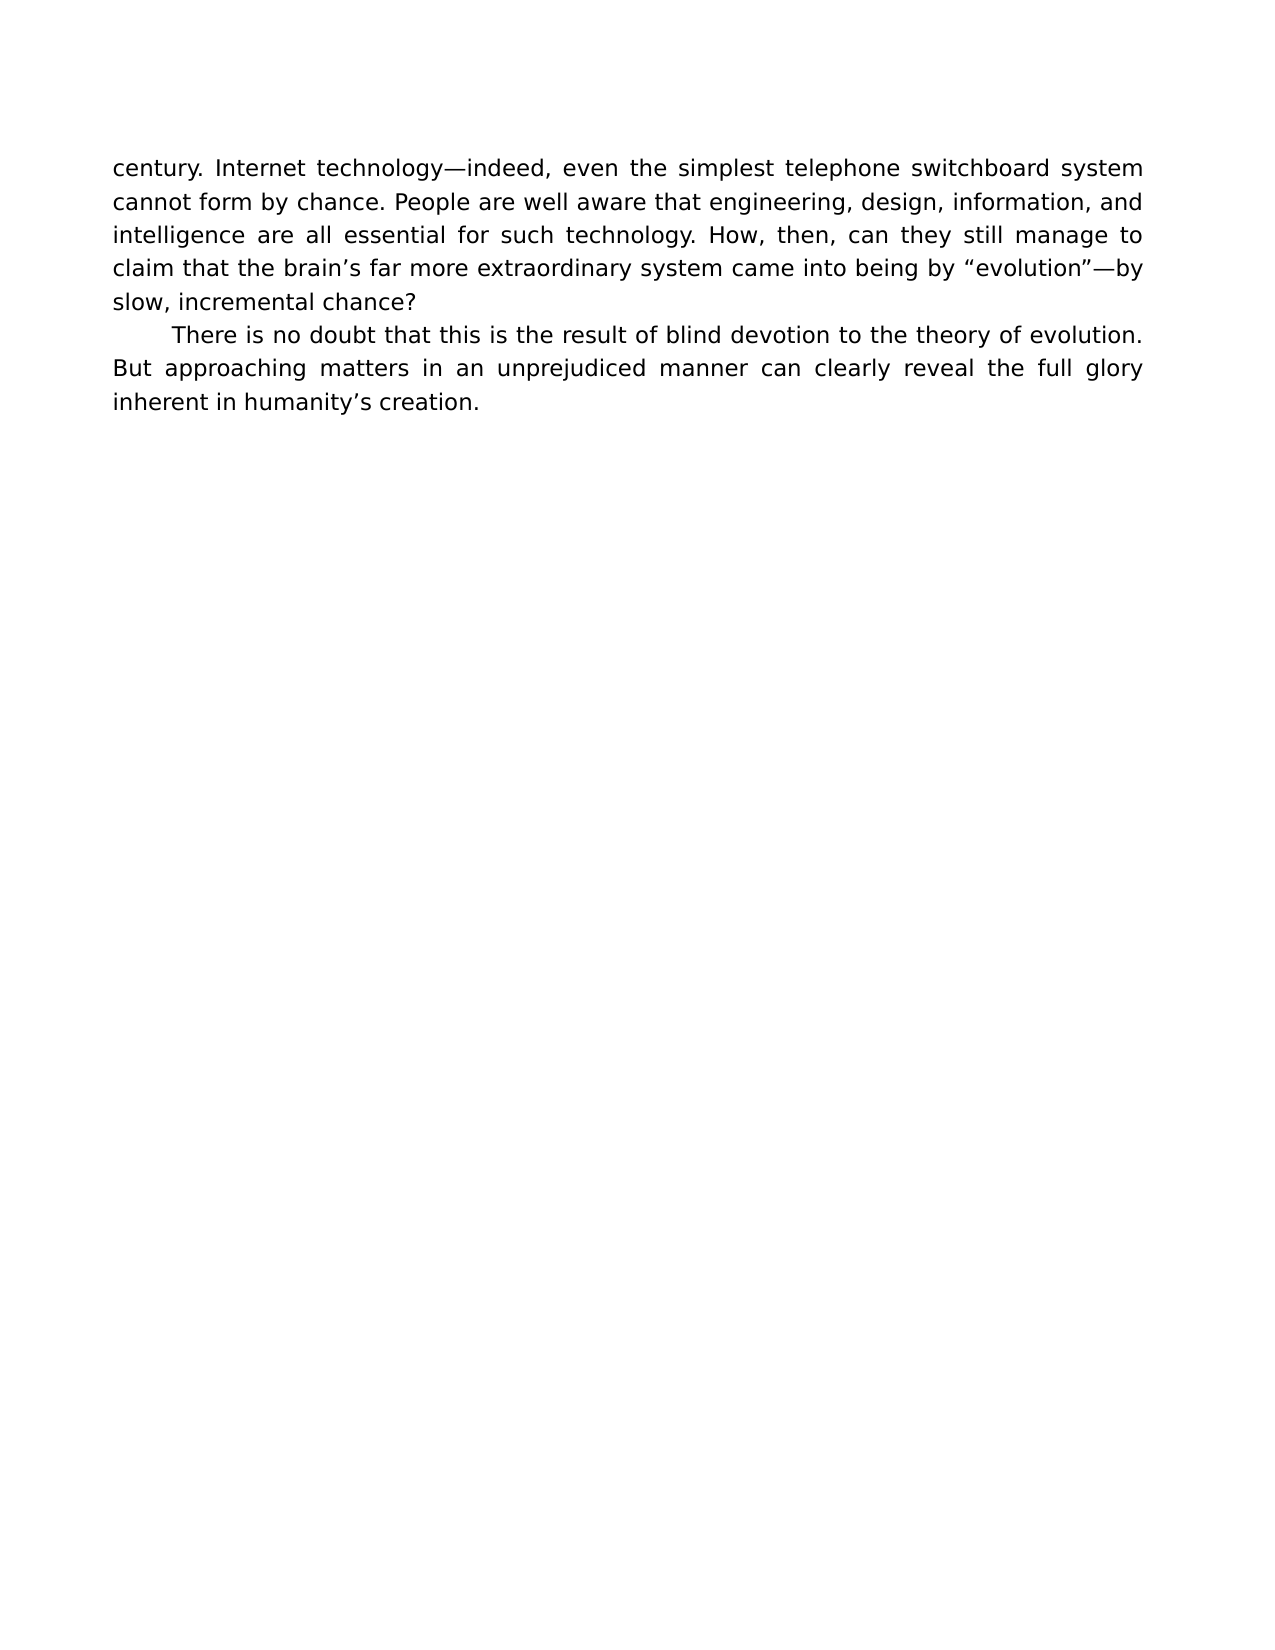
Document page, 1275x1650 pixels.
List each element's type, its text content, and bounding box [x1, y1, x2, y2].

text century. Internet technology—indeed, even the simplest telephone switchboard system cannot form by chance. People are well aware that engineering, design, information, and intelligence are all essential for such technology. How, then, can they still manage to claim that the brain’s far more extraordinary system came into being by “evolution”—by slow, incremental chance? [112, 150, 1145, 317]
text There is no doubt that this is the result of blind devotion to the theory of evolution. But approaching matters in an unprejudiced manner can clearly reveal the full glory inherent in humanity’s creation. [112, 317, 1145, 417]
